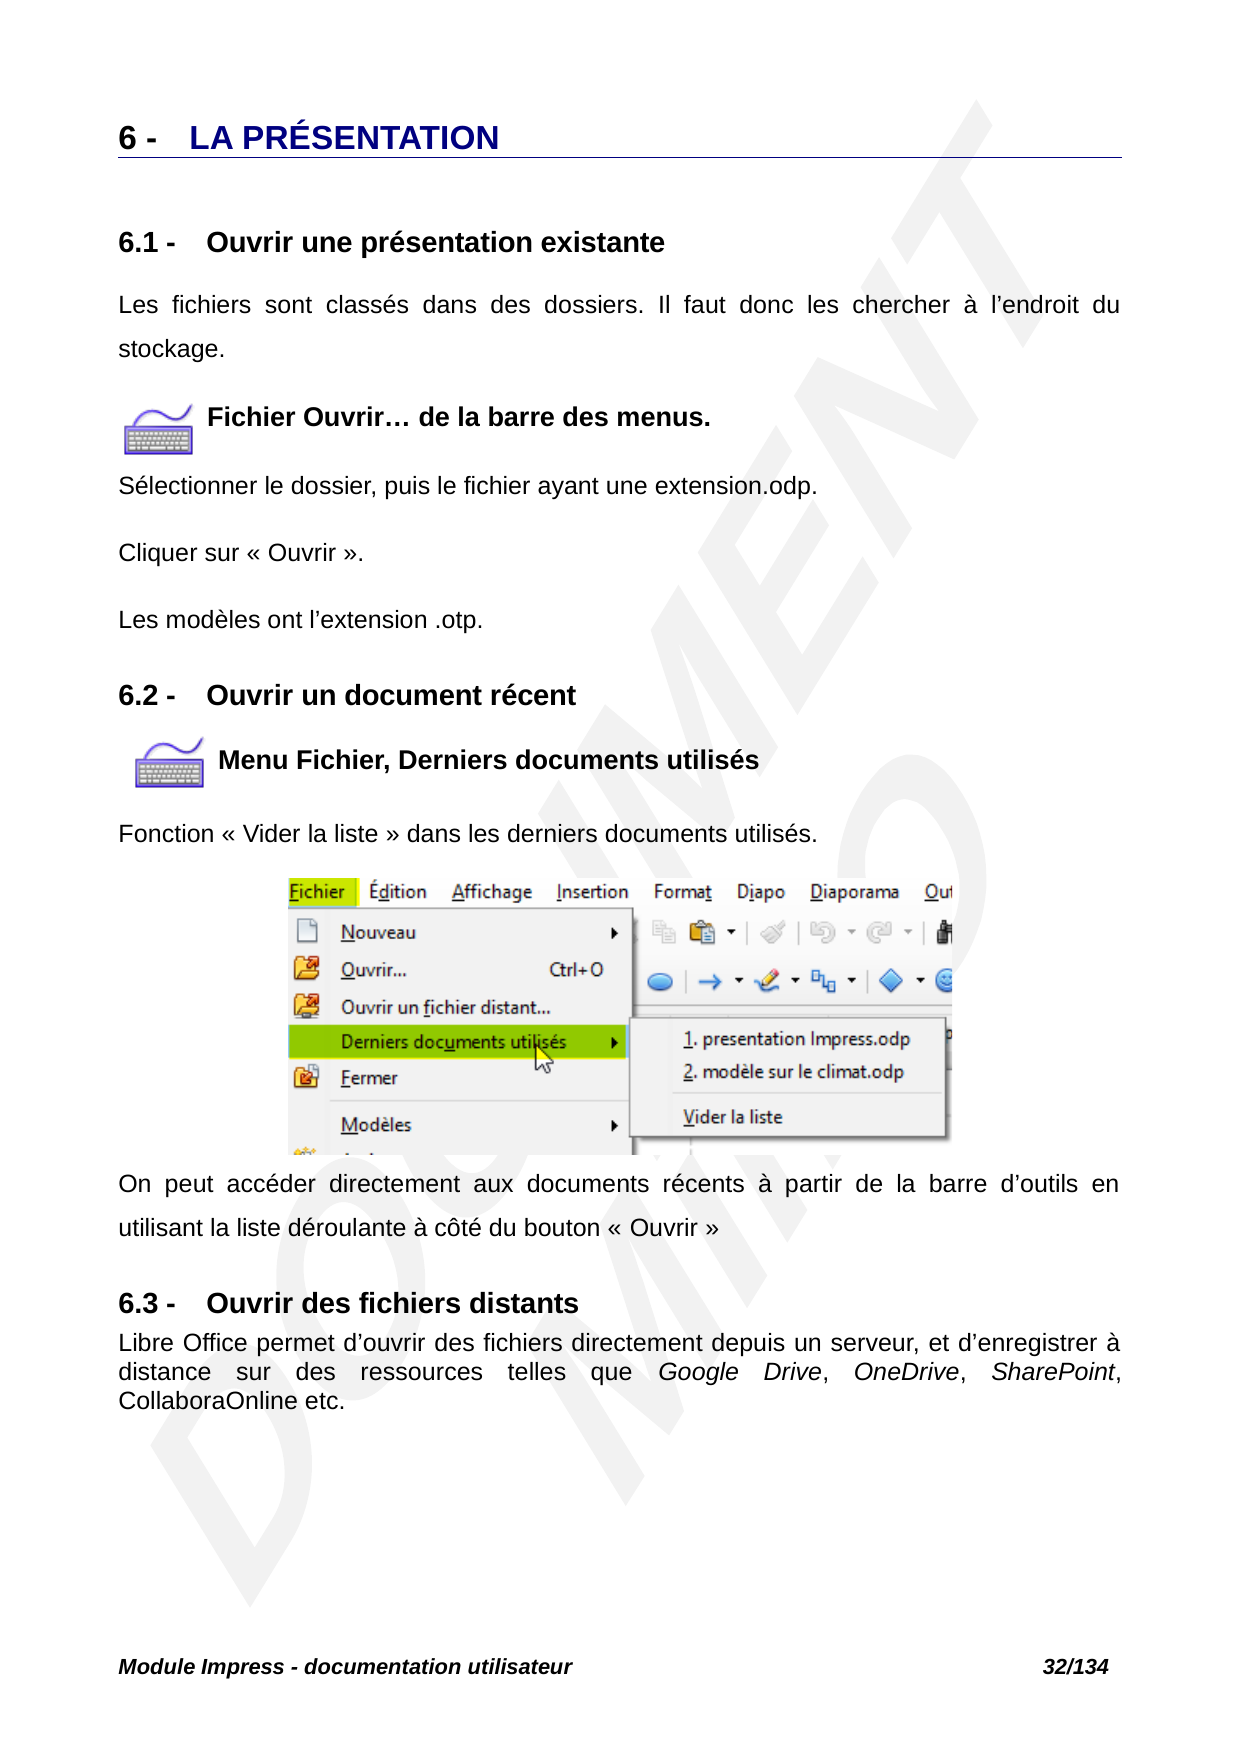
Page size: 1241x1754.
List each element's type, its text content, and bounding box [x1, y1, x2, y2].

text Libre Office permet d’ouvrir des fichiers directement depuis un serveur, et d’enregistrer à distance sur des ressources telles que Google Drive, OneDrive, SharePoint, CollaboraOnline etc. [118, 1327, 1122, 1415]
picture [120, 394, 195, 469]
text Cliquer sur « Ouvrir ». [118, 538, 1122, 567]
text Fonction « Vider la liste » dans les derniers documents utilisés. [118, 819, 1122, 848]
picture [288, 878, 953, 1155]
picture [131, 726, 207, 802]
text Les fichiers sont classés dans des dossiers. Il faut donc les chercher à l’endroit du stockage. [118, 290, 1122, 363]
text Fichier Ouvrir… de la barre des menus. [195, 401, 1122, 432]
text Les modèles ont l’extension .otp. [118, 605, 1122, 634]
subtitle Ouvrir une présentation existante [118, 224, 1122, 258]
subtitle la présentation [118, 118, 1122, 157]
text Menu Fichier, Derniers documents utilisés [207, 744, 1122, 775]
subtitle Ouvrir un document récent [118, 678, 1122, 712]
subtitle Ouvrir des fichiers distants [118, 1286, 1122, 1319]
text Sélectionner le dossier, puis le fichier ayant une extension.odp. [118, 471, 1122, 500]
text On peut accéder directement aux documents récents à partir de la barre d’outils en utilisant la liste déroulante à côté du bouton « Ouvrir » [118, 872, 1122, 1242]
